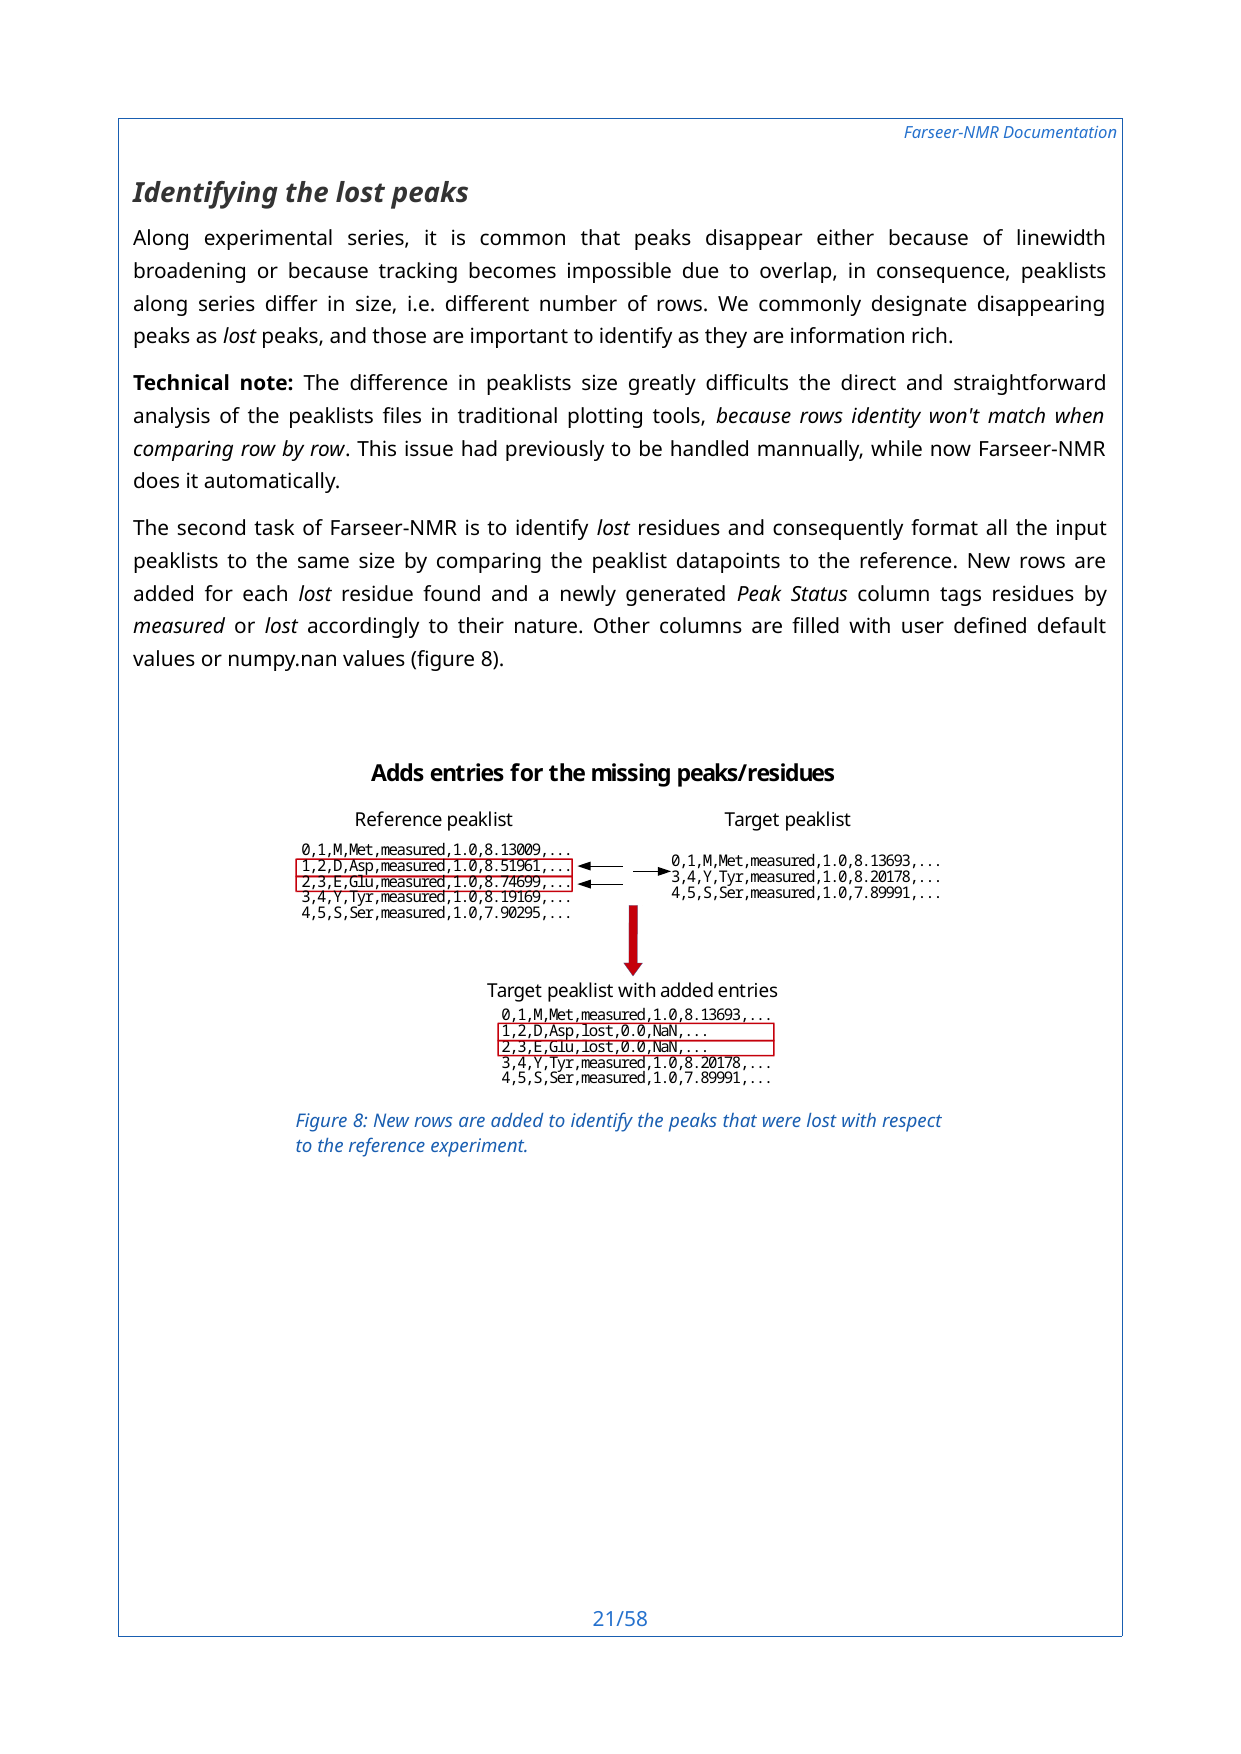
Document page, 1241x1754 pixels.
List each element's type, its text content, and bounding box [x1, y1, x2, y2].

subtitle Identifying the lost peaks [133, 173, 1119, 211]
text The second task of Farseer-NMR is to identify lost residues and consequently format all the input peaklists to the same size by comparing the peaklist datapoints to the reference. New rows are added for each lost residue found and a newly generated Peak Status column tags residues by measured or lost accordingly to their nature. Other columns are filled with user defined default values or numpy.nan values (figure 8). [133, 513, 1107, 672]
text Along experimental series, it is common that peaks disappear either because of linewidth broadening or because tracking becomes impossible due to overlap, in consequence, peaklists along series differ in size, i.e. different number of rows. We commonly designate disappearing peaks as lost peaks, and those are important to identify as they are information rich. [133, 223, 1107, 350]
text Figure 8: New rows are added to identify the peaks that were lost with respect to the reference experiment. [295, 759, 945, 1158]
text Technical note: The difference in peaklists size greatly difficults the direct and straightforward analysis of the peaklists files in traditional plotting tools, because rows identity won't match when comparing row by row. This issue had previously to be handled mannually, while now Farseer-NMR does it automatically. [133, 368, 1107, 495]
